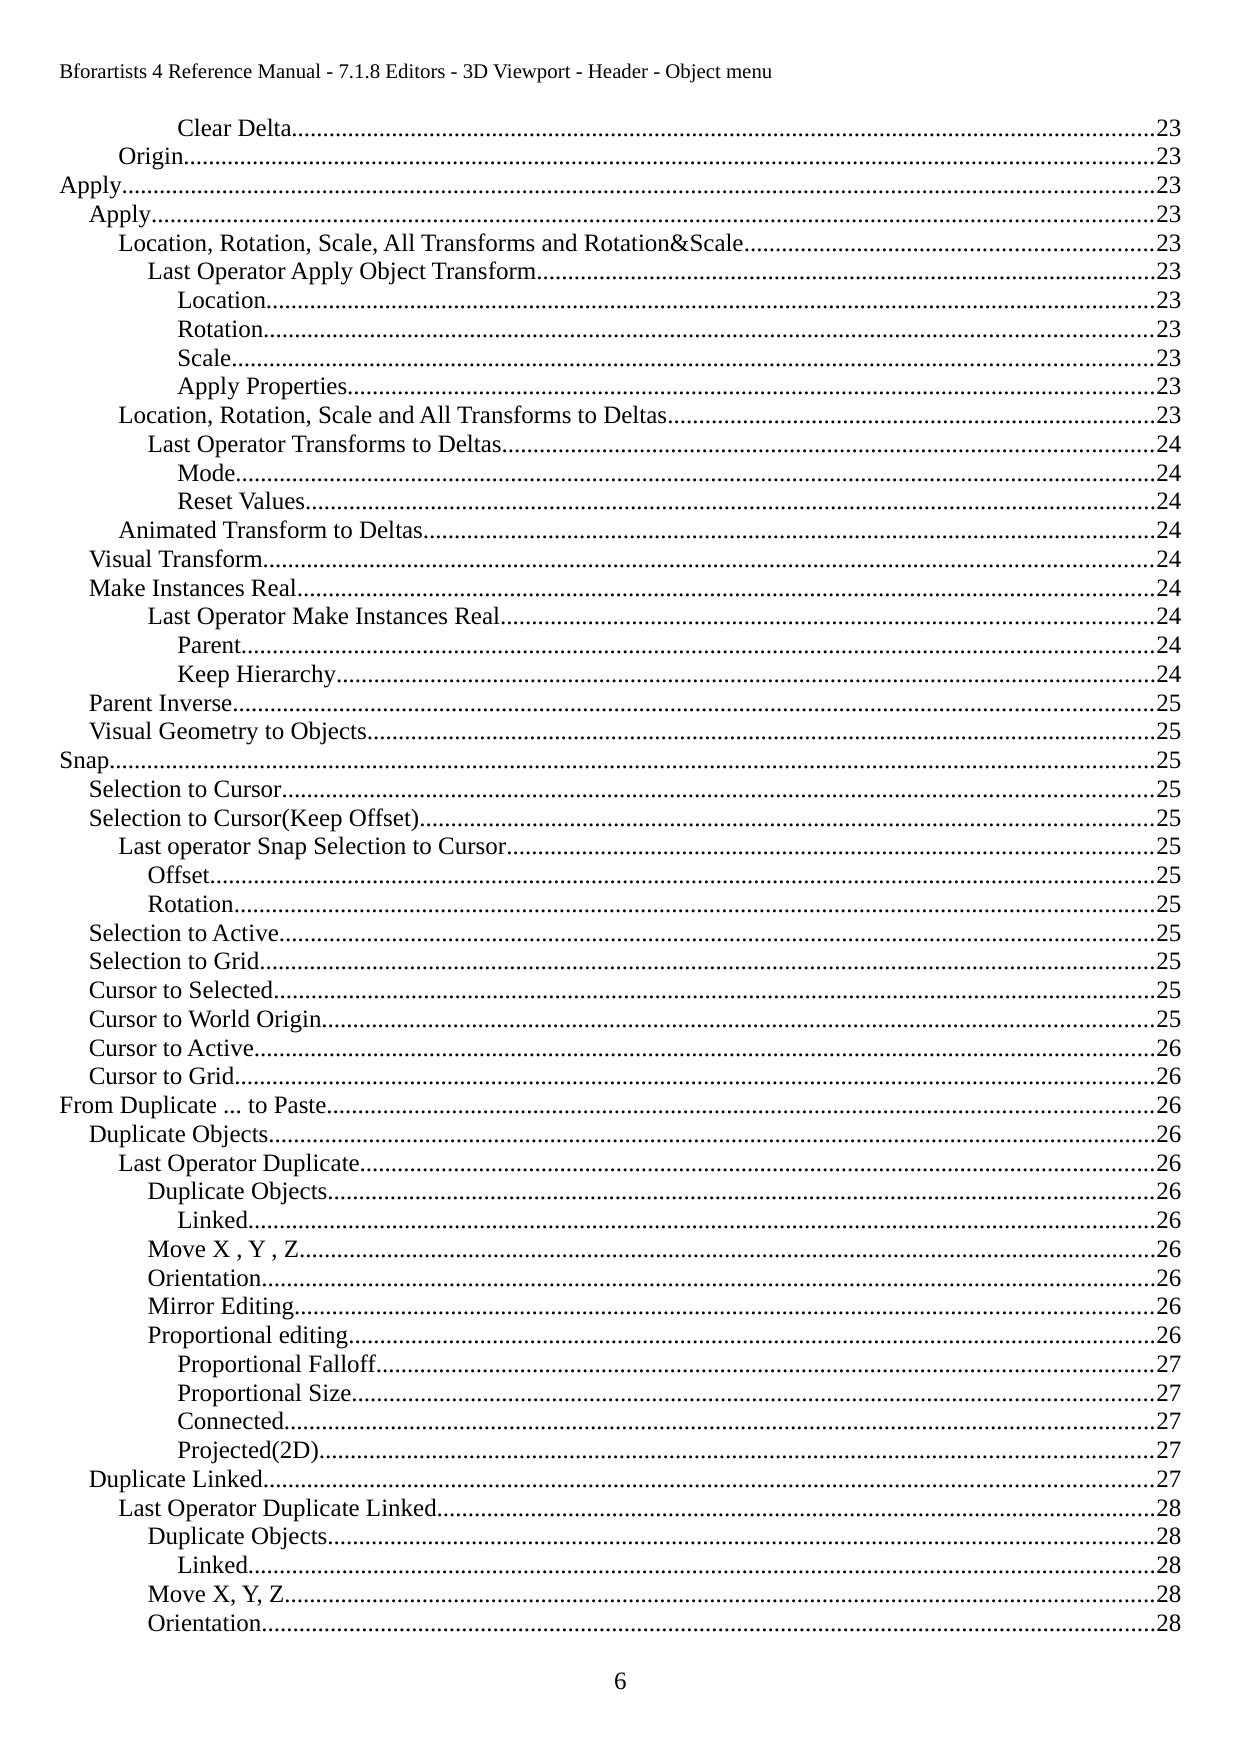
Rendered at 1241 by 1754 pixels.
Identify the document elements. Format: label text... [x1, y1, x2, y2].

text Rotation 23 [177, 314, 1181, 343]
text Connected 27 [177, 1406, 1181, 1435]
text Selection to Cursor 25 [88, 774, 1181, 803]
text Reset Values 24 [177, 486, 1181, 515]
text Duplicate Objects 28 [147, 1521, 1181, 1550]
text Mode 24 [177, 458, 1181, 486]
text Cursor to Grid 26 [88, 1061, 1181, 1090]
text Cursor to World Origin 25 [88, 1004, 1181, 1033]
text Selection to Active 25 [88, 918, 1181, 946]
text Orientation 26 [147, 1263, 1181, 1291]
text Parent 24 [177, 630, 1181, 659]
text Clear Delta 23 [177, 113, 1181, 141]
text Location 23 [177, 285, 1181, 314]
text Move X , Y , Z 26 [147, 1234, 1181, 1263]
text Offset 25 [147, 860, 1181, 889]
text Last Operator Duplicate 26 [118, 1148, 1181, 1176]
text Proportional editing 26 [147, 1320, 1181, 1349]
text Projected(2D) 27 [177, 1435, 1181, 1464]
text Last Operator Make Instances Real 24 [147, 601, 1181, 630]
text Cursor to Selected 25 [88, 975, 1181, 1004]
text Snap 25 [59, 745, 1181, 774]
text Selection to Cursor(Keep Offset) 25 [88, 803, 1181, 831]
text Visual Geometry to Objects 25 [88, 716, 1181, 745]
text Last Operator Apply Object Transform 23 [147, 256, 1181, 285]
text Origin 23 [118, 141, 1181, 170]
text Proportional Falloff 27 [177, 1349, 1181, 1378]
text Animated Transform to Deltas 24 [118, 515, 1181, 544]
text Parent Inverse 25 [88, 688, 1181, 716]
text Scale 23 [177, 343, 1181, 371]
text Make Instances Real 24 [88, 573, 1181, 601]
text Move X, Y, Z 28 [147, 1579, 1181, 1608]
text Orientation 28 [147, 1608, 1181, 1636]
text Rotation 25 [147, 889, 1181, 918]
text Apply Properties 23 [177, 371, 1181, 400]
text Cursor to Active 26 [88, 1033, 1181, 1061]
text Duplicate Linked 27 [88, 1464, 1181, 1493]
text Apply 23 [59, 170, 1181, 199]
text Last operator Snap Selection to Cursor 25 [118, 831, 1181, 860]
text Apply 23 [88, 199, 1181, 228]
text Location, Rotation, Scale, All Transforms and Rotation&Scale 23 [118, 228, 1181, 256]
text Keep Hierarchy 24 [177, 659, 1181, 688]
text Location, Rotation, Scale and All Transforms to Deltas 23 [118, 400, 1181, 429]
text Last Operator Transforms to Deltas 24 [147, 429, 1181, 458]
text Linked 26 [177, 1205, 1181, 1234]
text Linked 28 [177, 1550, 1181, 1579]
text Proportional Size 27 [177, 1378, 1181, 1406]
text Visual Transform 24 [88, 544, 1181, 573]
text From Duplicate ... to Paste 26 [59, 1090, 1181, 1119]
text Mirror Editing 26 [147, 1291, 1181, 1320]
text Last Operator Duplicate Linked 28 [118, 1493, 1181, 1521]
text Duplicate Objects 26 [88, 1119, 1181, 1148]
text Selection to Grid 25 [88, 946, 1181, 975]
text Duplicate Objects 26 [147, 1176, 1181, 1205]
